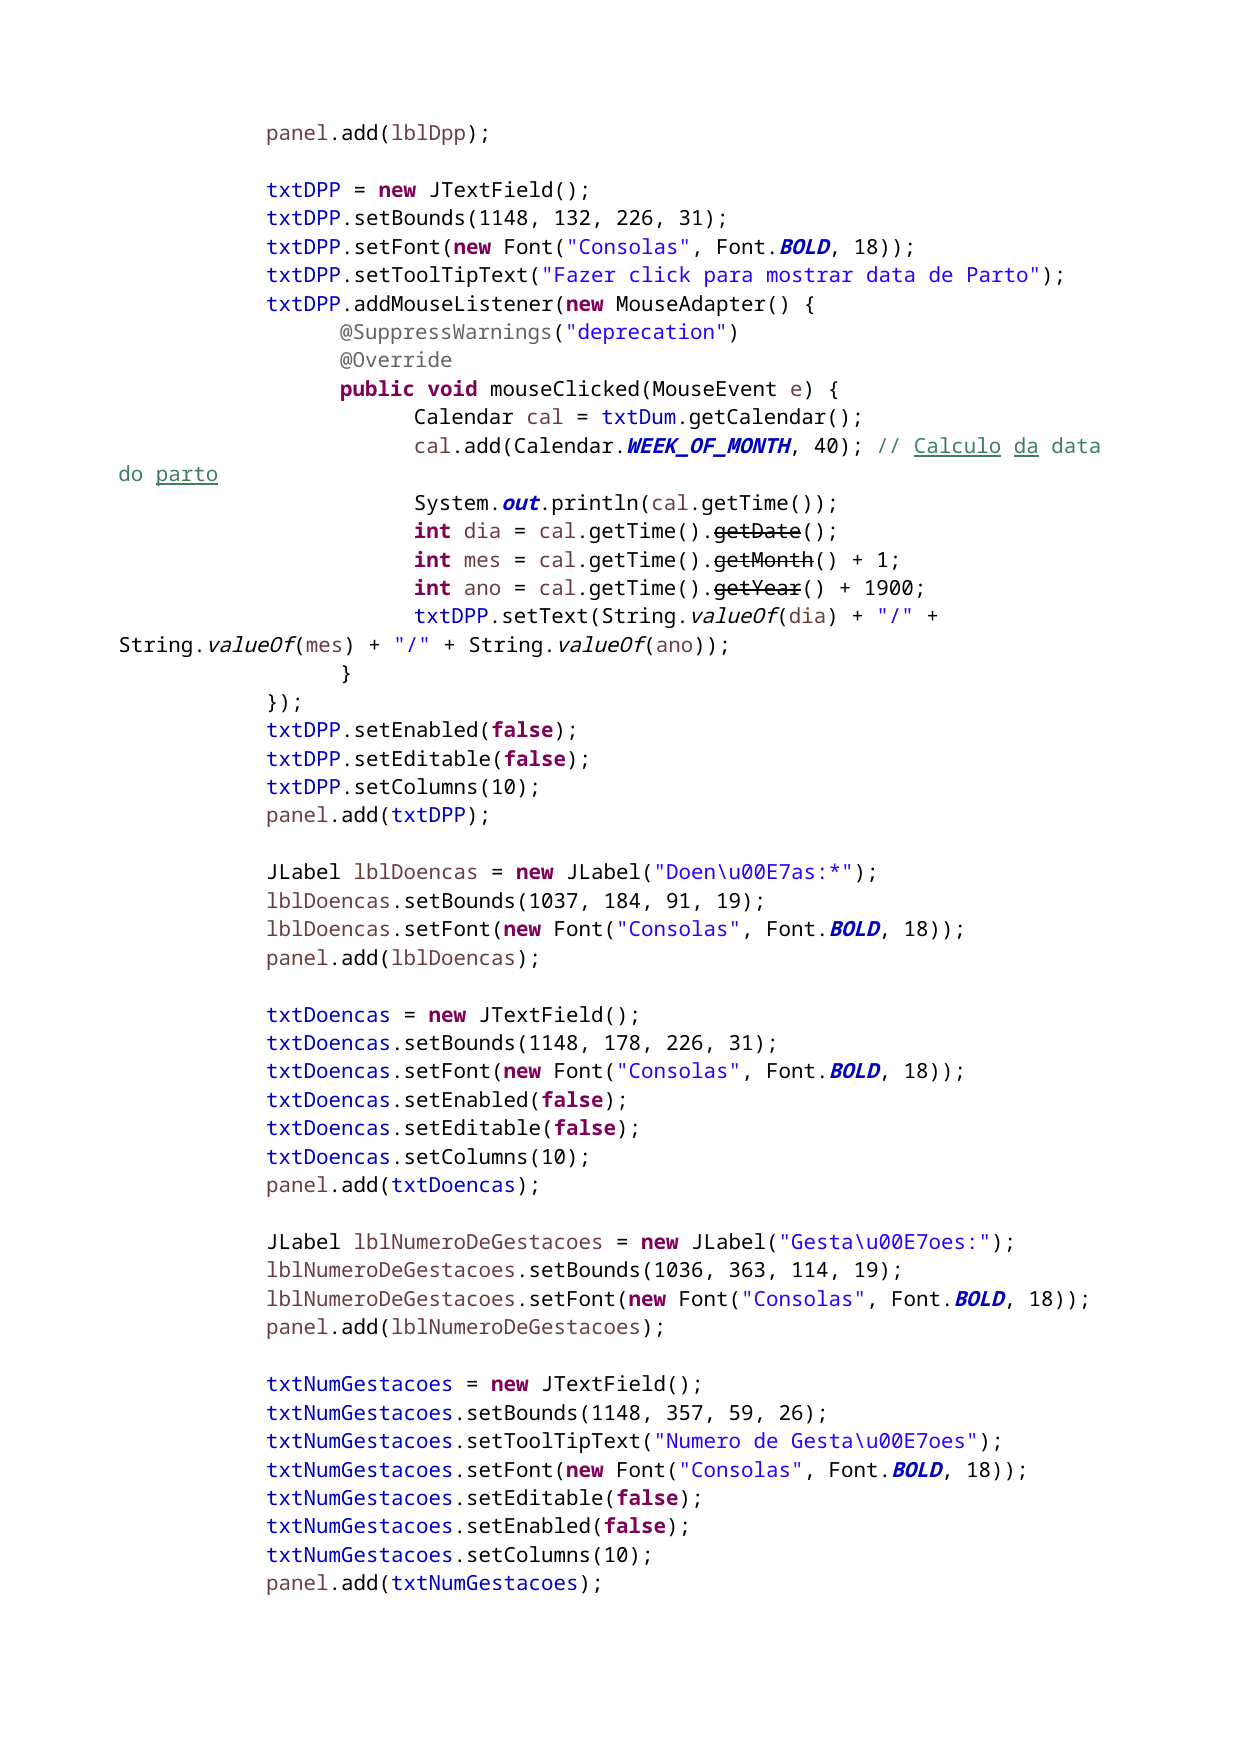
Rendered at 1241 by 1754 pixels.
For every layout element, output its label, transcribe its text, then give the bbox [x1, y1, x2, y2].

text txtDoencas.setBounds(1148, 178, 226, 31); [118, 1028, 1122, 1057]
text txtNumGestacoes.setColumns(10); [118, 1540, 1122, 1568]
text panel.add(lblDoencas); [118, 943, 1122, 971]
text txtNumGestacoes = new JTextField(); [118, 1369, 1122, 1398]
text txtNumGestacoes.setEnabled(false); [118, 1512, 1122, 1540]
text JLabel lblNumeroDeGestacoes = new JLabel("Gesta\u00E7oes:"); [118, 1227, 1122, 1256]
text int dia = cal.getTime().getDate(); [118, 516, 1122, 545]
text JLabel lblDoencas = new JLabel("Doen\u00E7as:*"); [118, 857, 1122, 886]
text Calendar cal = txtDum.getCalendar(); [118, 402, 1122, 431]
text txtDPP = new JTextField(); [118, 175, 1122, 203]
text txtDoencas.setColumns(10); [118, 1142, 1122, 1170]
text txtDoencas.setEditable(false); [118, 1113, 1122, 1142]
text int mes = cal.getTime().getMonth() + 1; [118, 545, 1122, 573]
text txtDPP.setText(String.valueOf(dia) + "/" + String.valueOf(mes) + "/" + String.valueOf(ano)); [118, 602, 1122, 658]
text panel.add(txtDoencas); [118, 1170, 1122, 1199]
text lblNumeroDeGestacoes.setFont(new Font("Consolas", Font.BOLD, 18)); [118, 1284, 1122, 1312]
text txtDPP.setToolTipText("Fazer click para mostrar data de Parto"); [118, 260, 1122, 289]
text txtDoencas = new JTextField(); [118, 1000, 1122, 1028]
text } [118, 658, 1122, 687]
text txtDoencas.setEnabled(false); [118, 1085, 1122, 1113]
text txtNumGestacoes.setBounds(1148, 357, 59, 26); [118, 1398, 1122, 1426]
text txtNumGestacoes.setEditable(false); [118, 1483, 1122, 1512]
text txtDPP.setFont(new Font("Consolas", Font.BOLD, 18)); [118, 232, 1122, 260]
text txtDPP.setColumns(10); [118, 772, 1122, 801]
text panel.add(lblDpp); [118, 118, 1122, 147]
text txtDPP.setBounds(1148, 132, 226, 31); [118, 203, 1122, 232]
text lblDoencas.setFont(new Font("Consolas", Font.BOLD, 18)); [118, 914, 1122, 943]
text txtDPP.setEnabled(false); [118, 715, 1122, 744]
text txtNumGestacoes.setToolTipText("Numero de Gesta\u00E7oes"); [118, 1426, 1122, 1455]
text txtDPP.setEditable(false); [118, 744, 1122, 772]
text System.out.println(cal.getTime()); [118, 488, 1122, 516]
text txtNumGestacoes.setFont(new Font("Consolas", Font.BOLD, 18)); [118, 1455, 1122, 1483]
text public void mouseClicked(MouseEvent e) { [118, 374, 1122, 402]
text txtDPP.addMouseListener(new MouseAdapter() { [118, 289, 1122, 317]
text lblNumeroDeGestacoes.setBounds(1036, 363, 114, 19); [118, 1256, 1122, 1284]
text panel.add(lblNumeroDeGestacoes); [118, 1312, 1122, 1341]
text panel.add(txtNumGestacoes); [118, 1568, 1122, 1597]
text txtDoencas.setFont(new Font("Consolas", Font.BOLD, 18)); [118, 1057, 1122, 1085]
text @Override [118, 346, 1122, 374]
text int ano = cal.getTime().getYear() + 1900; [118, 573, 1122, 602]
text cal.add(Calendar.WEEK_OF_MONTH, 40); // Calculo da data do parto [118, 431, 1122, 488]
text lblDoencas.setBounds(1037, 184, 91, 19); [118, 886, 1122, 914]
text @SuppressWarnings("deprecation") [118, 317, 1122, 346]
text }); [118, 687, 1122, 715]
text panel.add(txtDPP); [118, 801, 1122, 829]
